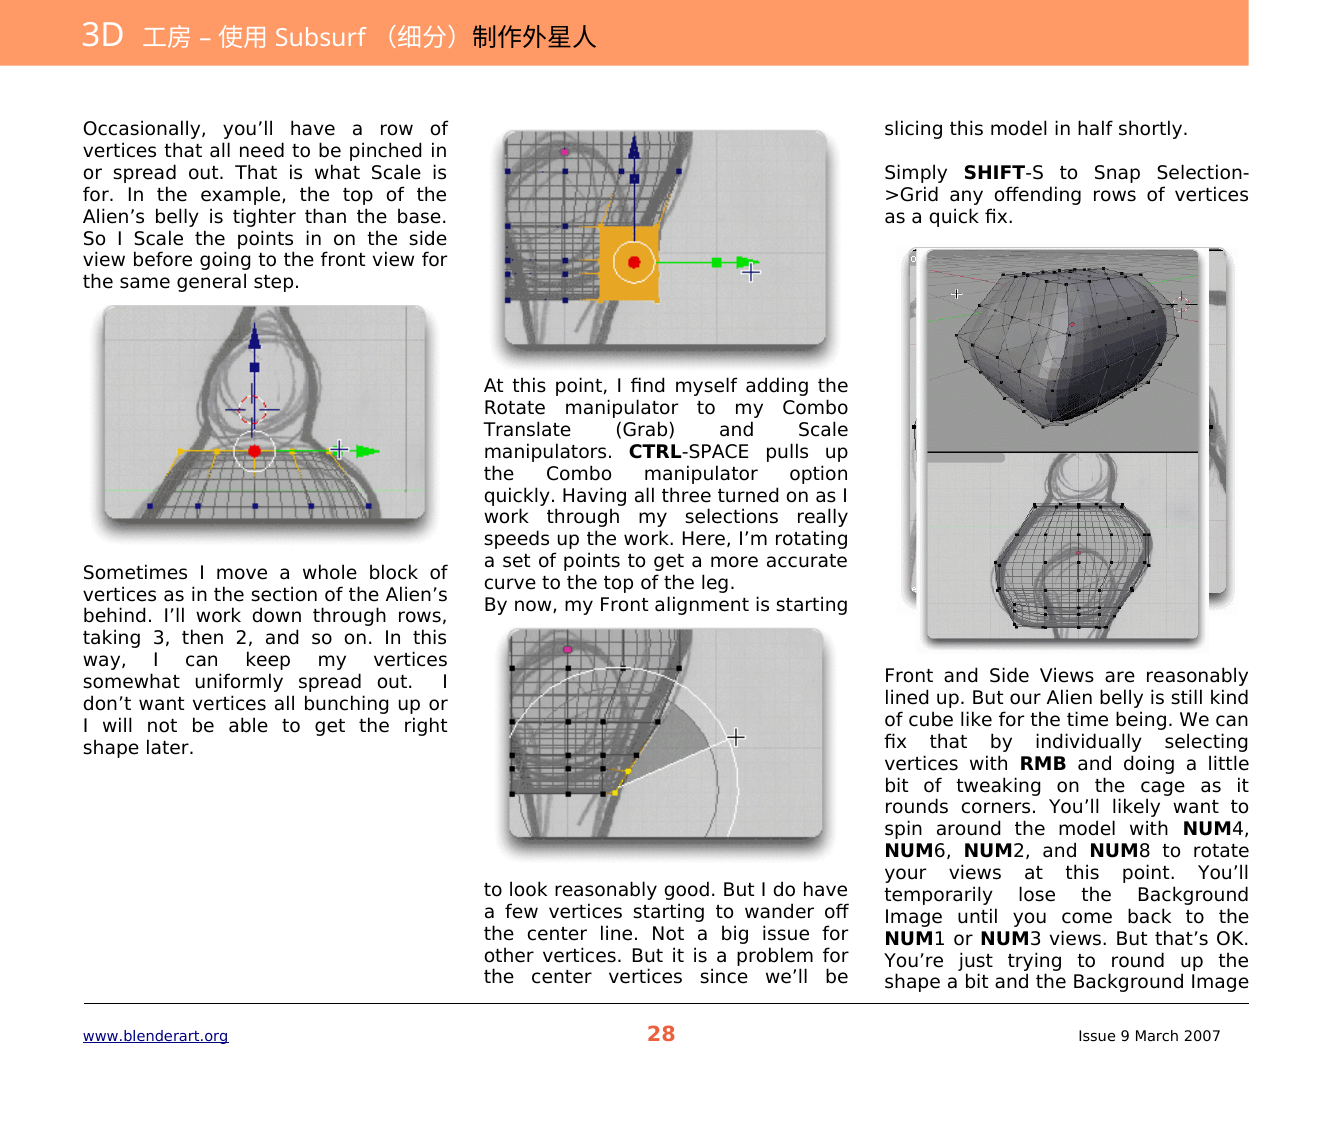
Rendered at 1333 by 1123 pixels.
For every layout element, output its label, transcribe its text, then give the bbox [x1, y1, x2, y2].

text Simply SHIFT-S to Snap Selection->Grid any offending rows of vertices as a quick fix. [884, 162, 1249, 227]
text Sometimes I move a whole block of vertices as in the section of the Alien’s behind. I’ll work down through rows, taking 3, then 2, and so on. In this way, I can keep my vertices somewhat uniformly spread out. I don’t want vertices all bunching up or I will not be able to get the right shape later. [83, 293, 448, 758]
picture [491, 627, 841, 868]
text At this point, I find myself adding the Rotate manipulator to my Combo Translate (Grab) and Scale manipulators. CTRL-SPACE pulls up the Combo manipulator option quickly. Having all three turned on as I work through my selections really speeds up the work. Here, I’m rotating a set of points to get a more accurate curve to the top of the leg. [483, 118, 849, 594]
text slicing this model in half shortly. [884, 118, 1249, 140]
picture [87, 305, 444, 550]
picture [896, 247, 1239, 654]
text Front and Side Views are reasonably lined up. But our Alien belly is still kind of cube like for the time being. We can fix that by individually selecting vertices with RMB and doing a little bit of tweaking on the cage as it rounds corners. You’ll likely want to spin around the model with NUM4, NUM6, NUM2, and NUM8 to rotate your views at this point. You’ll temporarily lose the Background Image until you come back to the NUM1 or NUM3 views. But that’s OK. You’re just trying to round up the shape a bit and the Background Image [884, 271, 1249, 993]
text By now, my Front alignment is starting to look reasonably good. But I do have a few vertices starting to wander off the center line. Not a big issue for other vertices. But it is a problem for the center vertices since we’ll be [483, 594, 849, 988]
text Occasionally, you’ll have a row of vertices that all need to be pinched in or spread out. That is what Scale is for. In the example, the top of the Alien’s belly is tighter than the base. So I Scale the points in on the side view before going to the front view for the same general step. [83, 118, 448, 293]
picture [486, 129, 845, 376]
